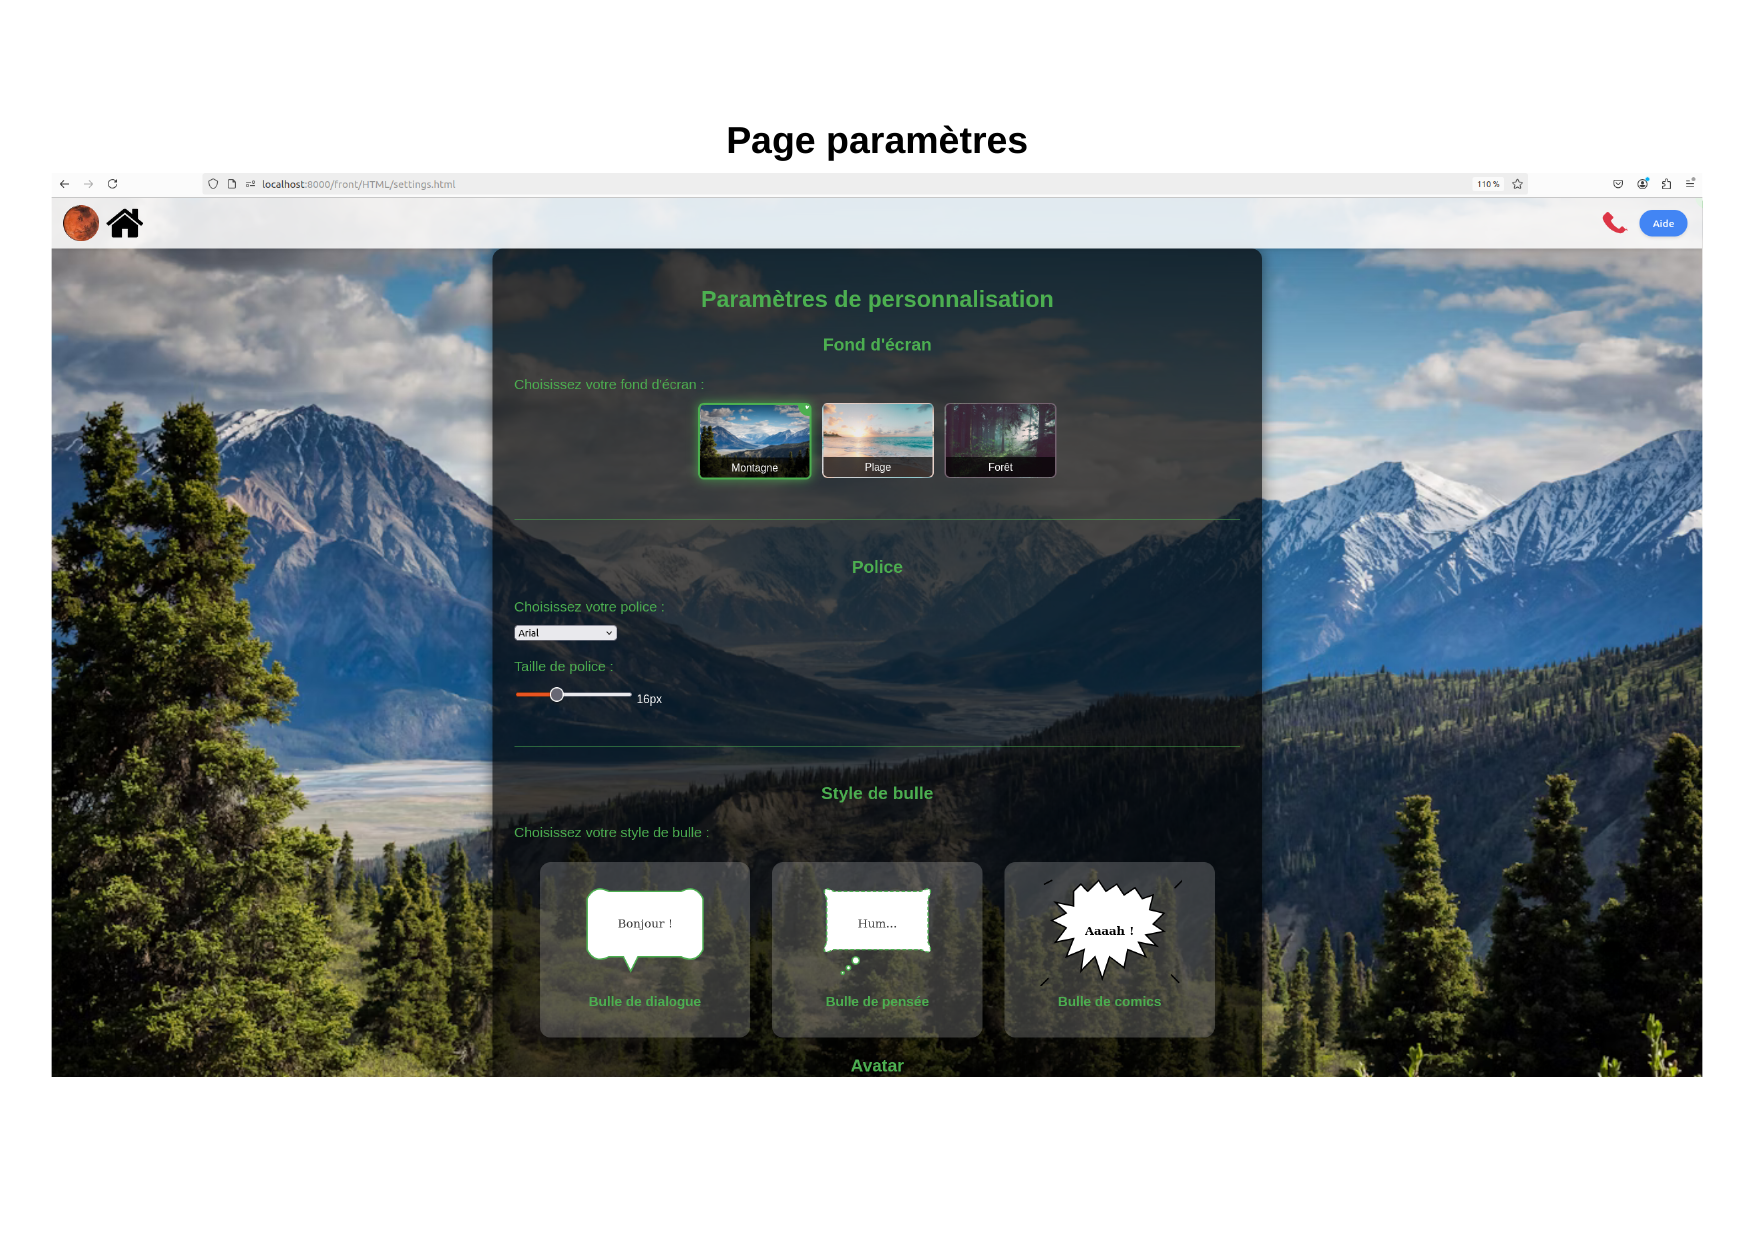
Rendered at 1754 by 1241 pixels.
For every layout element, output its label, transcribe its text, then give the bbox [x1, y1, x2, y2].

picture [51, 173, 1703, 1077]
subtitle Page paramètres [118, 118, 1636, 161]
